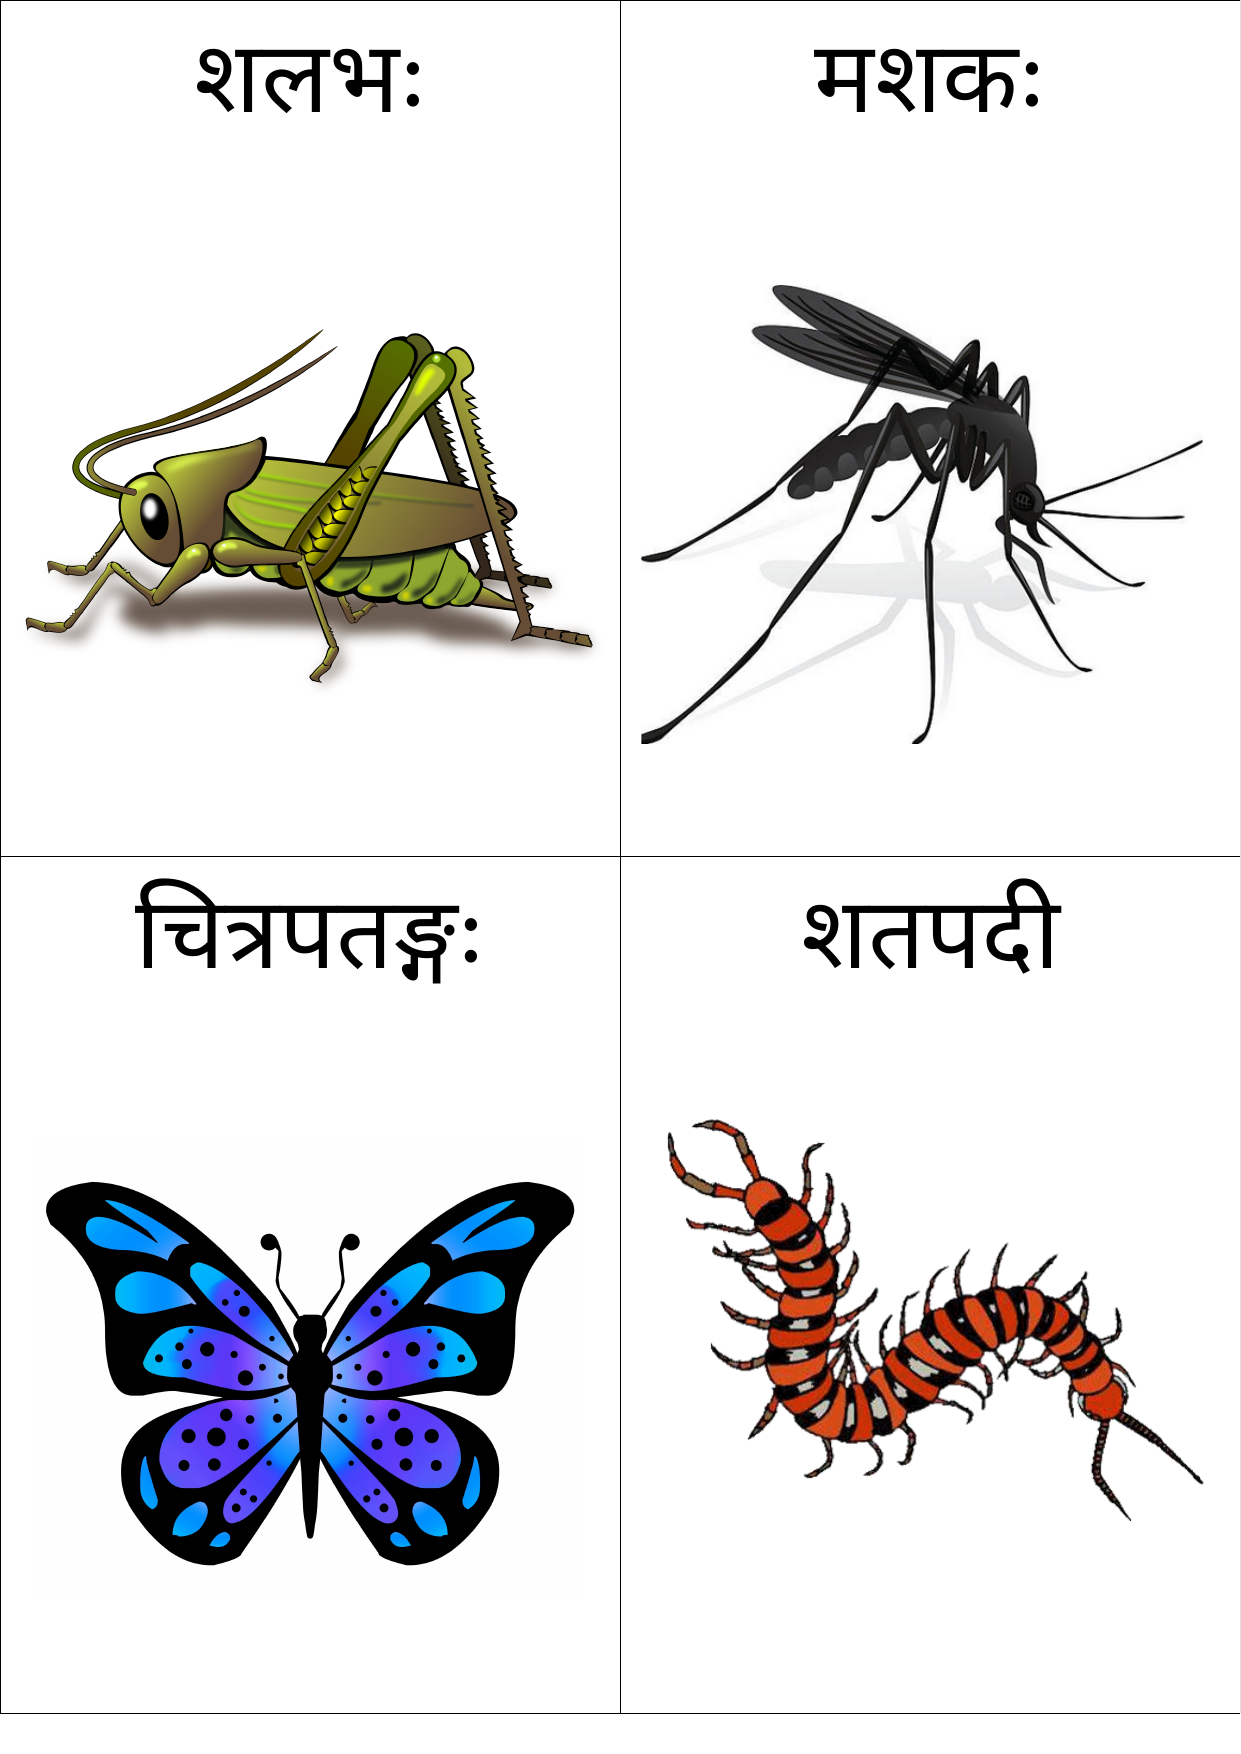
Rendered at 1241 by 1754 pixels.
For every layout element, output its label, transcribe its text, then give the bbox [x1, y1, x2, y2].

picture [5, 328, 615, 701]
picture [34, 1136, 586, 1595]
picture [667, 1118, 1204, 1521]
table_cell शलभः [1, 1, 620, 856]
table_cell मशकः [621, 1, 1240, 856]
table_cell शतपदी [621, 857, 1240, 1712]
table_cell चित्रपतङ्गः [1, 857, 620, 1712]
picture [641, 285, 1203, 744]
